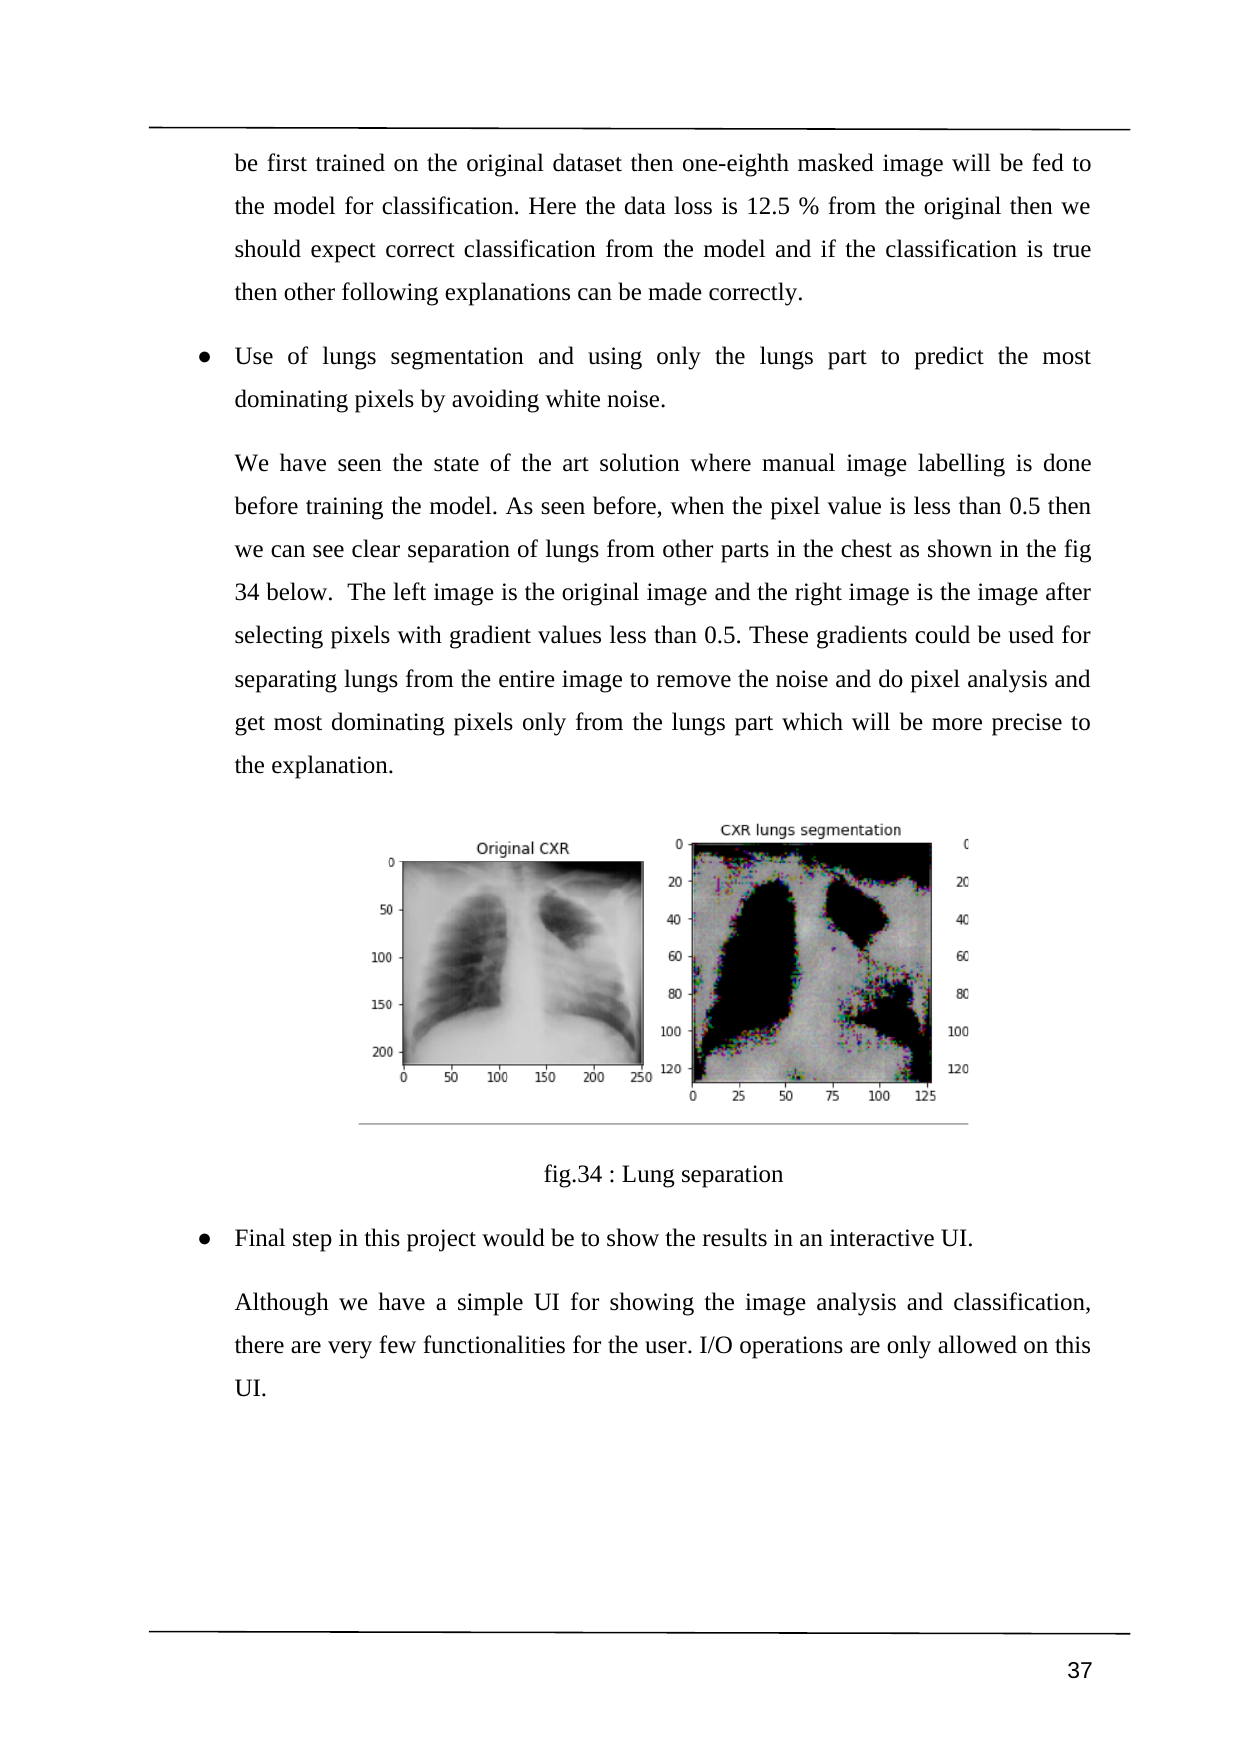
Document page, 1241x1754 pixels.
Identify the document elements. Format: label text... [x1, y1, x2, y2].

list Use of lungs segmentation and using only the lungs part to predict the most dominating pixels by avoiding white noise. [197, 341, 1092, 413]
text Although we have a simple UI for showing the image analysis and classification, there are very few functionalities for the user. I/O operations are only allowed on this UI. [234, 1287, 1092, 1402]
list Final step in this project would be to show the results in an interactive UI. [197, 1223, 1092, 1251]
text fig.34 : Lung separation [234, 1159, 1092, 1187]
text We have seen the state of the art solution where manual image labelling is done before training the model. As seen before, when the pixel value is less than 0.5 then we can see clear separation of lungs from other parts in the chest as shown in the fig 34 below. The left image is the original image and the right image is the image after selecting pixels with gradient values less than 0.5. These gradients could be used for separating lungs from the entire image to remove the noise and do pixel analysis and get most dominating pixels only from the lungs part which will be more precise to the explanation. [234, 448, 1092, 779]
picture [358, 813, 458, 1125]
text be first trained on the original dataset then one-eighth masked image will be fed to the model for classification. Here the data loss is 12.5 % from the original then we should expect correct classification from the model and if the classification is true then other following explanations can be made correctly. [234, 148, 1092, 306]
